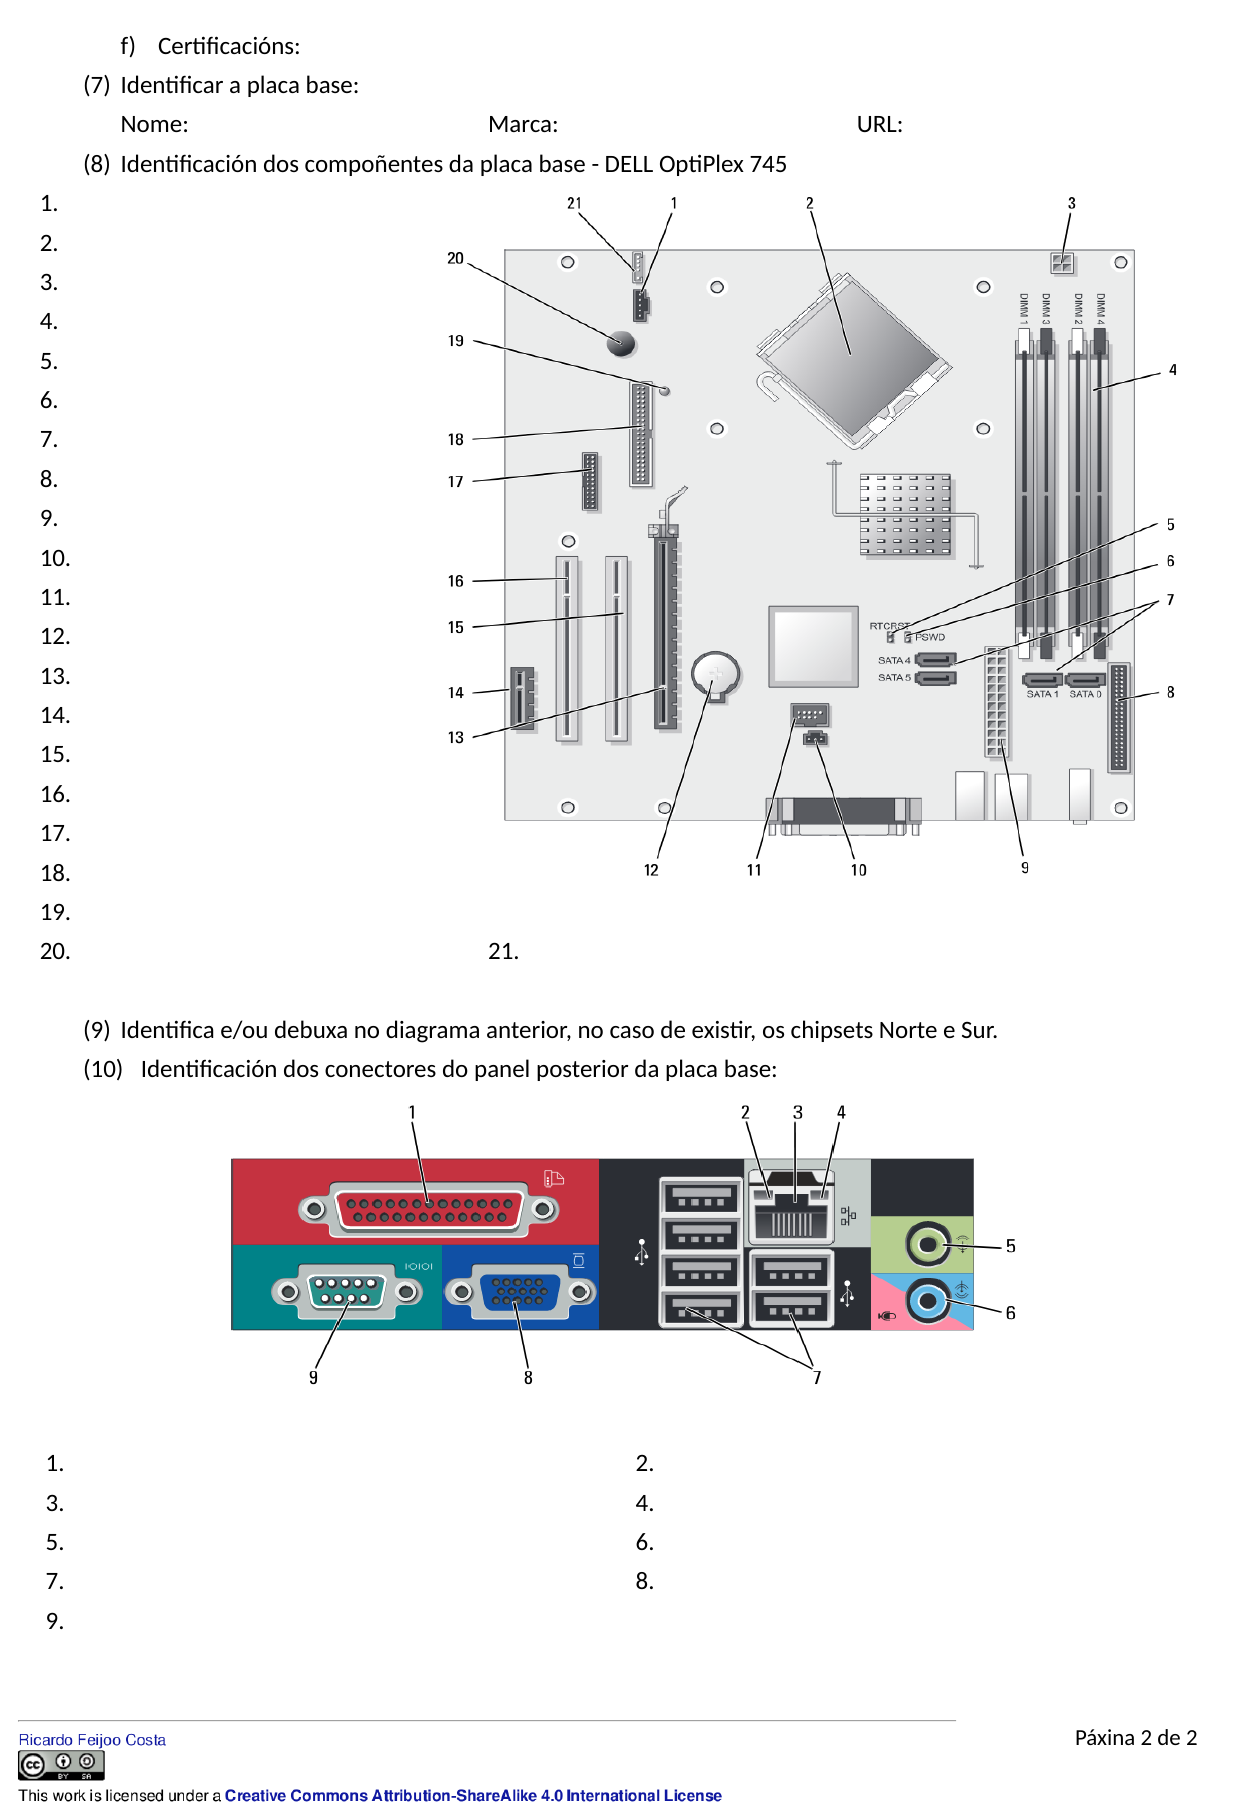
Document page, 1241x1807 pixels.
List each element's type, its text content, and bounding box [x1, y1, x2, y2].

list [1177, 502, 1197, 533]
list 7. [4, 424, 447, 454]
list 11. [4, 581, 447, 612]
list 10. [4, 542, 447, 572]
list Identificación dos conectores do panel posterior da placa base: [83, 1054, 1197, 1084]
list 15. [4, 739, 447, 769]
picture [8, 1715, 957, 1806]
list 8. [4, 463, 447, 493]
list 12. [4, 621, 447, 651]
text 5. 6. [45, 1526, 1197, 1557]
text 7. 8. [45, 1566, 1197, 1596]
list 19. [4, 896, 1197, 927]
list [1177, 817, 1197, 848]
text 9. [45, 1605, 1197, 1635]
list Certificacións: [120, 30, 1197, 60]
list 17. [4, 817, 447, 848]
picture [447, 197, 1177, 876]
list 4. [4, 306, 447, 336]
list [1177, 384, 1197, 415]
picture [197, 1093, 1046, 1398]
list 3. [4, 266, 447, 297]
list [1177, 306, 1197, 336]
list 14. [4, 699, 447, 730]
list Nome: Marca: URL: [83, 109, 1197, 139]
list 16. [4, 778, 447, 808]
list [1177, 699, 1197, 730]
list [1177, 227, 1197, 257]
list 18. [4, 857, 1197, 887]
list [1177, 345, 1197, 375]
text 3. 4. [45, 1487, 1197, 1517]
list [1177, 463, 1197, 493]
list [1177, 266, 1197, 297]
list 5. [4, 345, 447, 375]
list [1177, 581, 1197, 612]
list [1177, 542, 1197, 572]
list Identificar a placa base: [83, 69, 1197, 100]
list 2. [4, 227, 447, 257]
list 6. [4, 384, 447, 415]
list [1177, 778, 1197, 808]
list Identificación dos compoñentes da placa base - DELL OptiPlex 745 [83, 148, 1197, 178]
list [1177, 660, 1197, 690]
list 1. [4, 187, 1197, 218]
list Identifica e/ou debuxa no diagrama anterior, no caso de existir, os chipsets Norte e Sur. [83, 1014, 1197, 1045]
list [1177, 621, 1197, 651]
list [1177, 424, 1197, 454]
list 9. [4, 502, 447, 533]
list [1177, 739, 1197, 769]
list 13. [4, 660, 447, 690]
text 1. 2. [45, 1447, 1197, 1478]
list 20. 21. [4, 936, 1197, 966]
